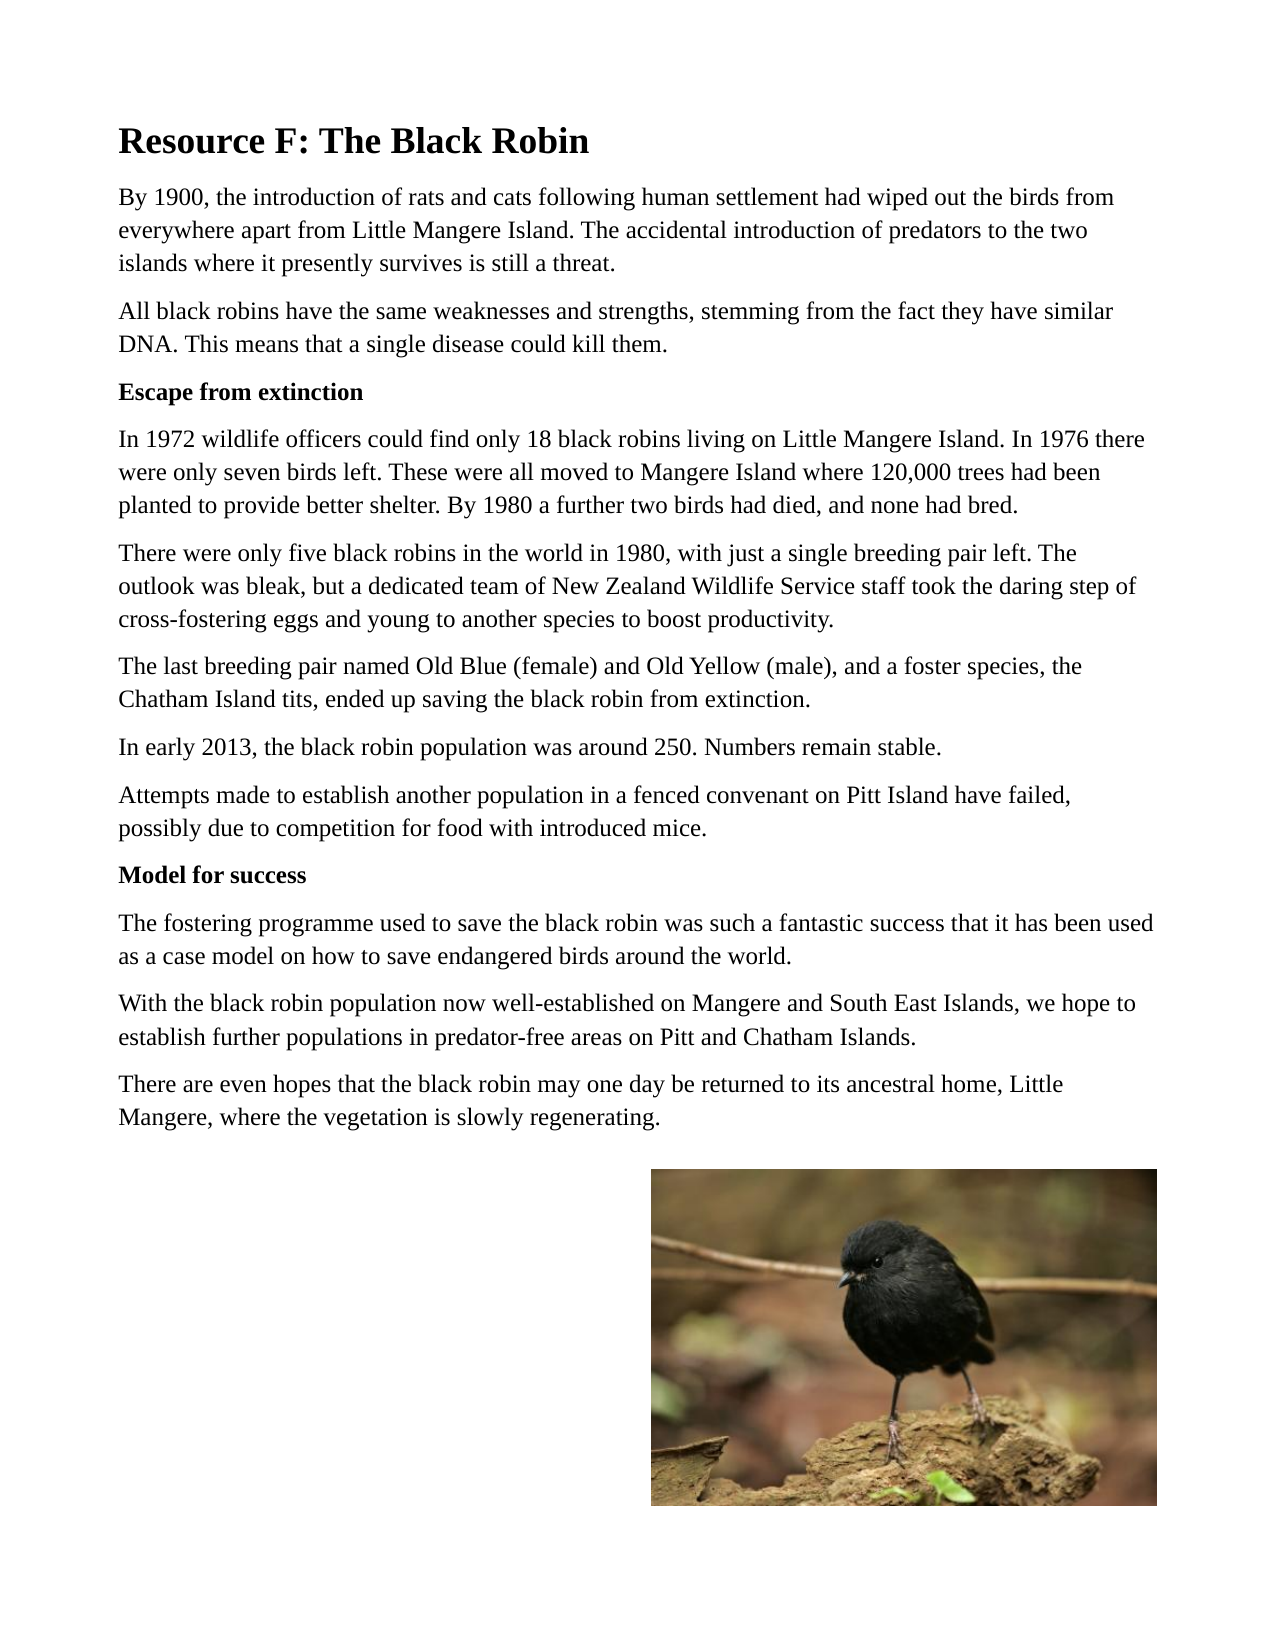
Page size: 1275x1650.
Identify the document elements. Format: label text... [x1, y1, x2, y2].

text Escape from extinction [118, 377, 1157, 405]
text In 1972 wildlife officers could find only 18 black robins living on Little Mangere Island. In 1976 there were only seven birds left. These were all moved to Mangere Island where 120,000 trees had been planted to provide better shelter. By 1980 a further two birds had died, and none had bred. [118, 424, 1157, 519]
text All black robins have the same weaknesses and strengths, stemming from the fact they have similar DNA. This means that a single disease could kill them. [118, 296, 1157, 358]
text There are even hopes that the black robin may one day be returned to its ancestral home, Little Mangere, where the vegetation is slowly regenerating. [118, 1069, 1157, 1131]
text The last breeding pair named Old Blue (female) and Old Yellow (male), and a foster species, the Chatham Island tits, ended up saving the black robin from extinction. [118, 651, 1157, 713]
text There were only five black robins in the world in 1980, with just a single breeding pair left. The outlook was bleak, but a dedicated team of New Zealand Wildlife Service staff took the daring step of cross-fostering eggs and young to another species to boost productivity. [118, 538, 1157, 633]
text With the black robin population now well-established on Mangere and South East Islands, we hope to establish further populations in predator-free areas on Pitt and Chatham Islands. [118, 988, 1157, 1050]
text Resource F: The Black Robin [118, 118, 1157, 161]
text Model for success [118, 860, 1157, 889]
picture [651, 1169, 1157, 1506]
text The fostering programme used to save the black robin was such a fantastic success that it has been used as a case model on how to save endangered birds around the world. [118, 908, 1157, 970]
text In early 2013, the black robin population was around 250. Numbers remain stable. [118, 732, 1157, 761]
text Attempts made to establish another population in a fenced convenant on Pitt Island have failed, possibly due to competition for food with introduced mice. [118, 780, 1157, 841]
text By 1900, the introduction of rats and cats following human settlement had wiped out the birds from everywhere apart from Little Mangere Island. The accidental introduction of predators to the two islands where it presently survives is still a threat. [118, 182, 1157, 277]
